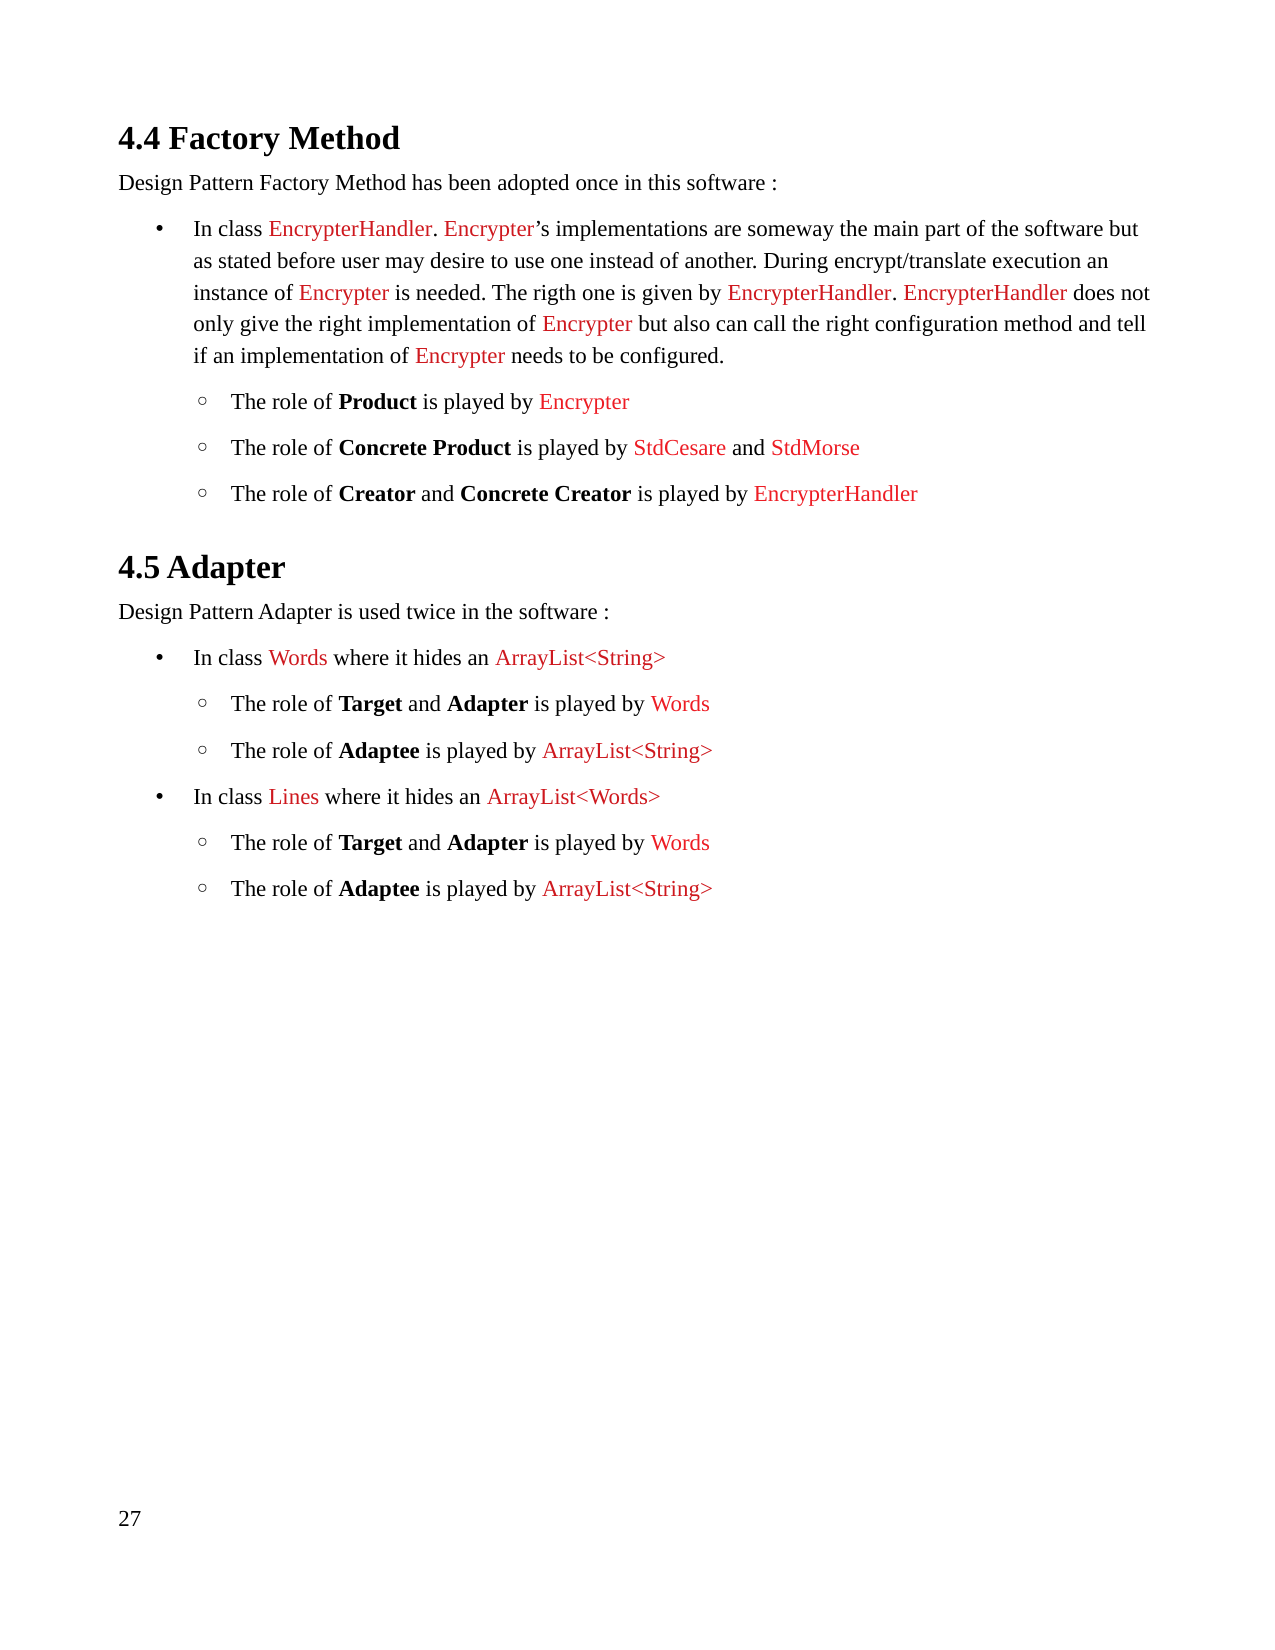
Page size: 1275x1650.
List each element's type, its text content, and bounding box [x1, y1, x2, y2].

subtitle 4.4 Factory Method [118, 118, 1157, 157]
list The role of Creator and Concrete Creator is played by EncrypterHandler [193, 480, 1157, 506]
list In class Words where it hides an ArrayList<String> [156, 644, 1157, 671]
subtitle 4.5 Adapter [118, 547, 1157, 586]
text Design Pattern Factory Method has been adopted once in this software : [118, 169, 1157, 196]
list The role of Concrete Product is played by StdCesare and StdMorse [193, 434, 1157, 460]
list The role of Target and Adapter is played by Words [193, 829, 1157, 855]
list The role of Product is played by Encrypter [193, 388, 1157, 414]
list The role of Target and Adapter is played by Words [193, 691, 1157, 717]
list In class EncrypterHandler. Encrypter’s implementations are someway the main part of the software but as stated before user may desire to use one instead of another. During encrypt/translate execution an instance of Encrypter is needed. The rigth one is given by EncrypterHandler. EncrypterHandler does not only give the right implementation of Encrypter but also can call the right configuration method and tell if an implementation of Encrypter needs to be configured. [156, 215, 1157, 368]
list The role of Adaptee is played by ArrayList<String> [193, 875, 1157, 901]
text Design Pattern Adapter is used twice in the software : [118, 598, 1157, 624]
list In class Lines where it hides an ArrayList<Words> [156, 783, 1157, 809]
list The role of Adaptee is played by ArrayList<String> [193, 737, 1157, 763]
